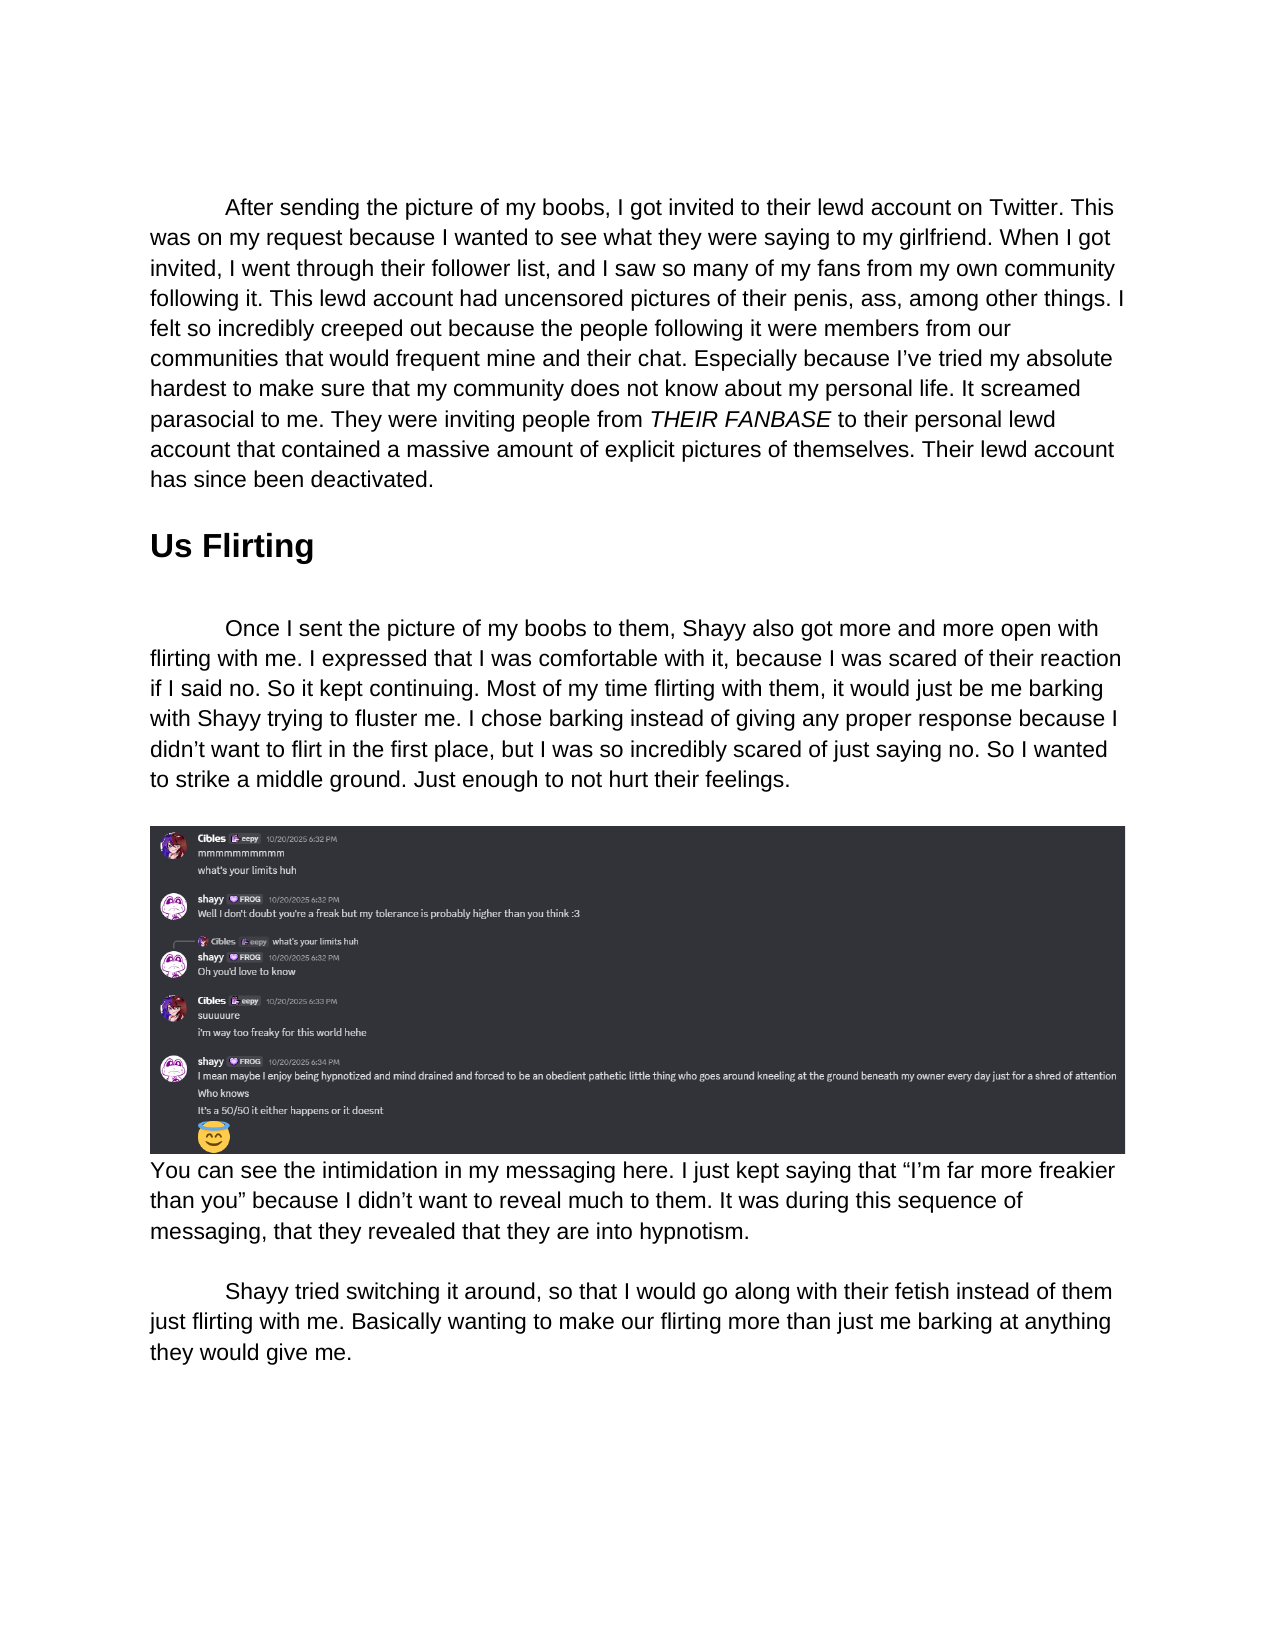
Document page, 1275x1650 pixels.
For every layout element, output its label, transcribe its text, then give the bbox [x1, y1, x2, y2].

text Us Flirting [150, 526, 1125, 565]
text After sending the picture of my boobs, I got invited to their lewd account on Twitter. This was on my request because I wanted to see what they were saying to my girlfriend. When I got invited, I went through their follower list, and I saw so many of my fans from my own community following it. This lewd account had uncensored pictures of their penis, ass, among other things. I felt so incredibly creeped out because the people following it were members from our communities that would frequent mine and their chat. Especially because I’ve tried my absolute hardest to make sure that my community does not know about my personal life. It screamed parasocial to me. They were inviting people from THEIR FANBASE to their personal lewd account that contained a massive amount of explicit pictures of themselves. Their lewd account has since been deactivated. [150, 194, 1125, 492]
text Shayy tried switching it around, so that I would go along with their fetish instead of them just flirting with me. Basically wanting to make our flirting more than just me barking at anything they would give me. [150, 1278, 1125, 1365]
text You can see the intimidation in my messaging here. I just kept saying that “I’m far more freakier than you” because I didn’t want to reveal much to them. It was during this sequence of messaging, that they revealed that they are into hypnotism. [150, 1157, 1125, 1244]
picture [150, 826, 1125, 1154]
text Once I sent the picture of my boobs to them, Shayy also got more and more open with flirting with me. I expressed that I was comfortable with it, because I was scared of their reaction if I said no. So it kept continuing. Most of my time flirting with them, it would just be me barking with Shayy trying to fluster me. I chose barking instead of giving any proper response because I didn’t want to flirt in the first place, but I was so incredibly scared of just saying no. So I wanted to strike a middle ground. Just enough to not hurt their feelings. [150, 615, 1125, 792]
